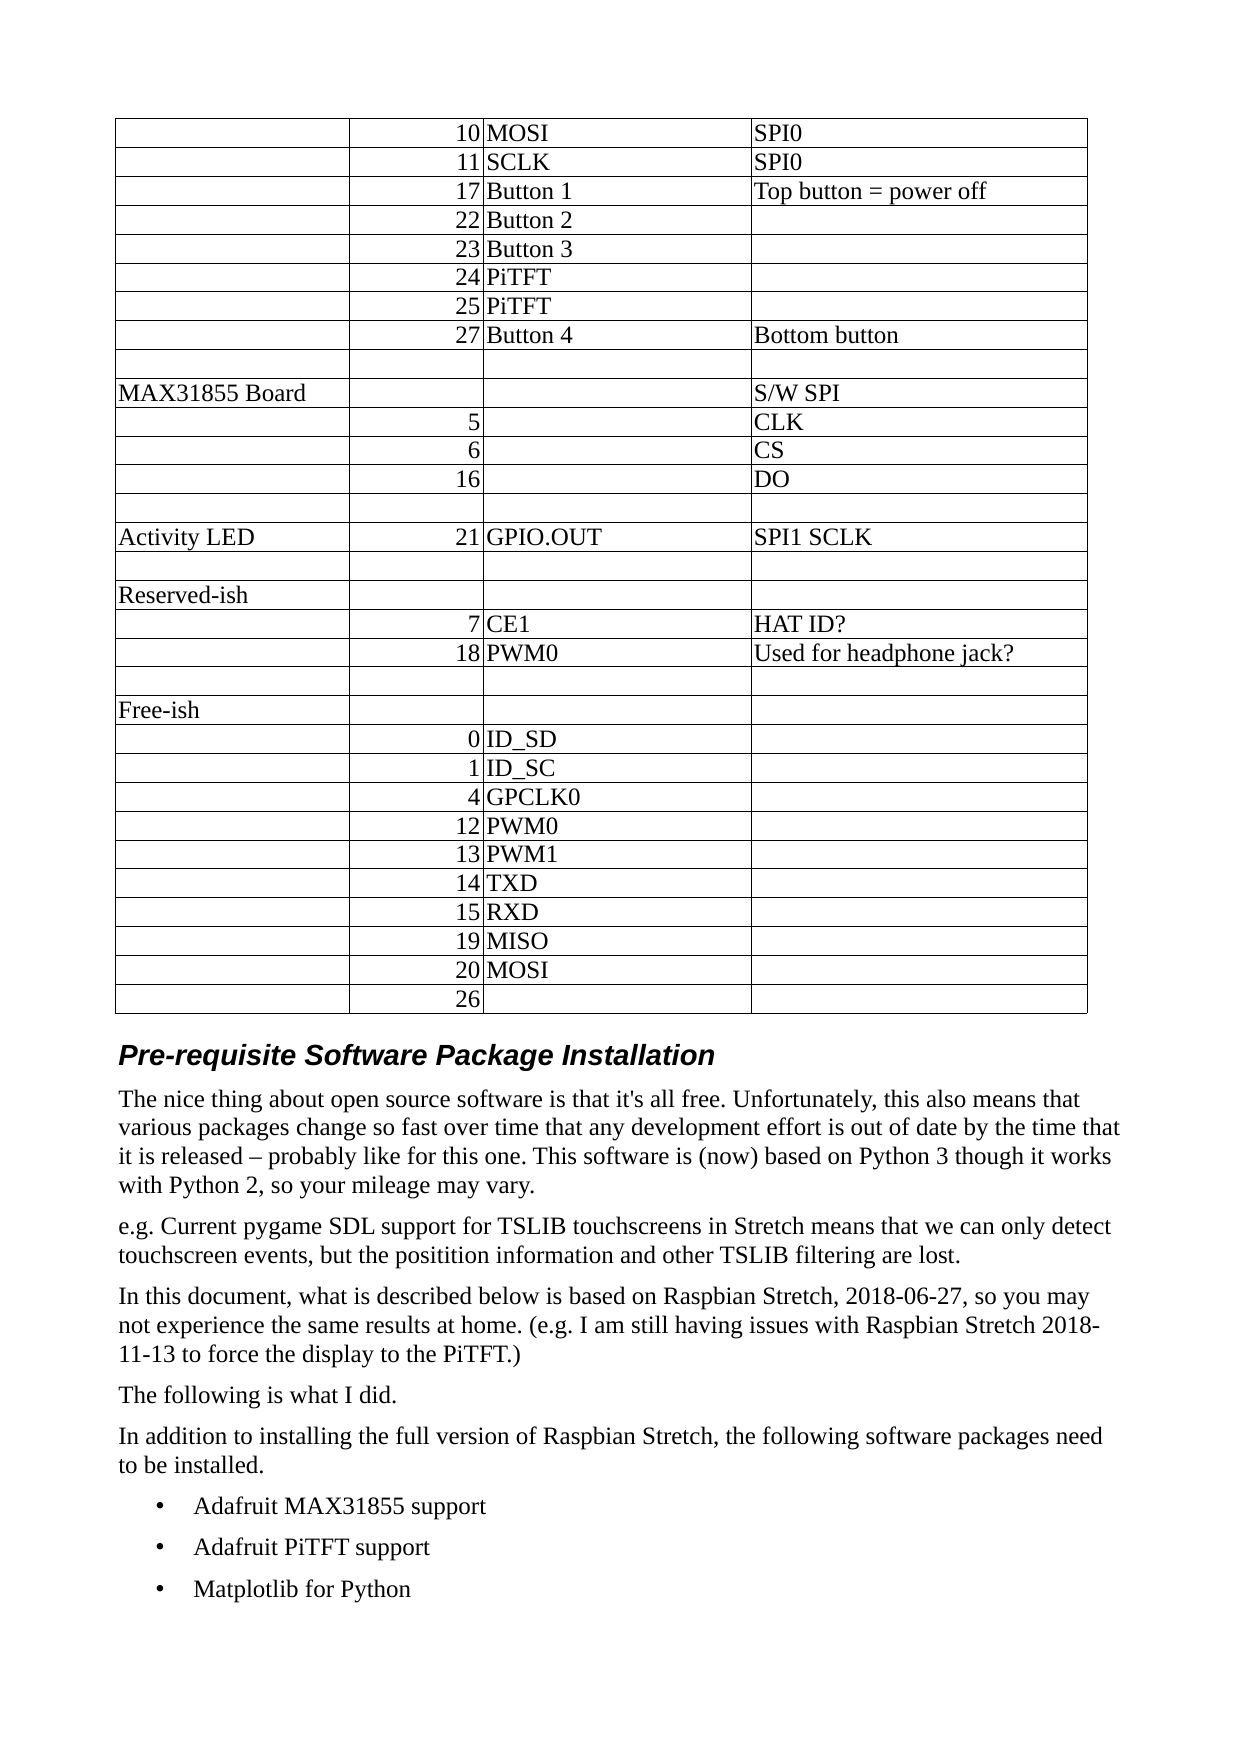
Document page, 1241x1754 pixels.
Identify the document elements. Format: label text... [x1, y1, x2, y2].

table_cell [116, 119, 349, 147]
table_cell 24 [350, 264, 483, 291]
table_cell Button 3 [484, 235, 751, 262]
table_cell 27 [350, 321, 483, 349]
table_cell HAT ID? [752, 610, 1087, 637]
table_cell Activity LED [116, 523, 349, 551]
table_cell [116, 898, 349, 926]
table_cell 15 [350, 898, 483, 926]
table_cell [116, 177, 349, 205]
table_cell 19 [350, 927, 483, 955]
table_cell 10 [350, 119, 483, 147]
table_cell Free-ish [116, 696, 349, 724]
text In this document, what is described below is based on Raspbian Stretch, 2018-06-27, so you may not experience the same results at home. (e.g. I am still having issues with Raspbian Stretch 2018-11-13 to force the display to the PiTFT.) [118, 1281, 1122, 1367]
table_cell [484, 696, 751, 724]
table_cell DO [752, 465, 1087, 493]
subtitle Pre-requisite Software Package Installation [118, 1038, 1122, 1071]
table_cell [116, 350, 349, 378]
table_cell [484, 350, 751, 378]
table_cell [752, 985, 1087, 1013]
table_cell [484, 437, 751, 464]
table_cell [752, 235, 1087, 262]
table_cell [484, 494, 751, 522]
table_cell [116, 437, 349, 464]
table_cell 5 [350, 408, 483, 436]
table_cell [752, 667, 1087, 695]
table_cell Bottom button [752, 321, 1087, 349]
table_cell [350, 494, 483, 522]
table_cell 7 [350, 610, 483, 637]
table_cell [116, 264, 349, 291]
table_cell [752, 350, 1087, 378]
table_cell [752, 812, 1087, 839]
table_cell [752, 898, 1087, 926]
table_cell Button 2 [484, 206, 751, 233]
table_cell 4 [350, 783, 483, 811]
table_cell [116, 956, 349, 984]
table_cell ID_SC [484, 754, 751, 782]
table_cell [116, 667, 349, 695]
table_cell 16 [350, 465, 483, 493]
table_cell SCLK [484, 148, 751, 176]
table_cell [116, 552, 349, 580]
table_cell 21 [350, 523, 483, 551]
table_cell 0 [350, 725, 483, 753]
table_cell [116, 206, 349, 233]
text The nice thing about open source software is that it's all free. Unfortunately, this also means that various packages change so fast over time that any development effort is out of date by the time that it is released – probably like for this one. This software is (now) based on Python 3 though it works with Python 2, so your mileage may vary. [118, 1084, 1122, 1199]
table_cell [484, 379, 751, 407]
table_cell [116, 783, 349, 811]
text The following is what I did. [118, 1380, 1122, 1409]
table_cell [116, 985, 349, 1013]
table_cell [116, 610, 349, 637]
table_cell 23 [350, 235, 483, 262]
table_cell PWM0 [484, 812, 751, 839]
table_cell Reserved-ish [116, 581, 349, 609]
table_cell PWM1 [484, 841, 751, 868]
table_cell [752, 494, 1087, 522]
table_cell RXD [484, 898, 751, 926]
table_cell [484, 552, 751, 580]
table_cell [752, 725, 1087, 753]
table_cell 13 [350, 841, 483, 868]
table_cell [350, 379, 483, 407]
table_cell CE1 [484, 610, 751, 637]
table_cell [752, 292, 1087, 320]
table_cell SPI0 [752, 148, 1087, 176]
table_cell 25 [350, 292, 483, 320]
table_cell [116, 465, 349, 493]
table_cell [350, 696, 483, 724]
table_cell S/W SPI [752, 379, 1087, 407]
table_cell [752, 841, 1087, 868]
table_cell CLK [752, 408, 1087, 436]
table_cell GPCLK0 [484, 783, 751, 811]
table_cell SPI0 [752, 119, 1087, 147]
table_cell [752, 783, 1087, 811]
table_cell [116, 869, 349, 897]
table_cell [116, 494, 349, 522]
table_cell MOSI [484, 956, 751, 984]
table_cell PiTFT [484, 264, 751, 291]
table_cell TXD [484, 869, 751, 897]
table_cell [116, 841, 349, 868]
table_cell PWM0 [484, 639, 751, 666]
table_cell 22 [350, 206, 483, 233]
table_cell [116, 408, 349, 436]
table_cell [752, 581, 1087, 609]
table_cell [752, 956, 1087, 984]
table_cell Top button = power off [752, 177, 1087, 205]
table_cell CS [752, 437, 1087, 464]
text In addition to installing the full version of Raspbian Stretch, the following software packages need to be installed. [118, 1421, 1122, 1479]
table_cell [116, 927, 349, 955]
table_cell 20 [350, 956, 483, 984]
table_cell [484, 465, 751, 493]
table_cell MOSI [484, 119, 751, 147]
table_cell 17 [350, 177, 483, 205]
table_cell [116, 321, 349, 349]
list Matplotlib for Python [156, 1574, 1122, 1602]
table_cell [752, 754, 1087, 782]
table_cell [116, 812, 349, 839]
table_cell [116, 754, 349, 782]
table_cell [484, 667, 751, 695]
table_cell 12 [350, 812, 483, 839]
table_cell MAX31855 Board [116, 379, 349, 407]
text e.g. Current pygame SDL support for TSLIB touchscreens in Stretch means that we can only detect touchscreen events, but the positition information and other TSLIB filtering are lost. [118, 1211, 1122, 1269]
table_cell SPI1 SCLK [752, 523, 1087, 551]
table_cell 11 [350, 148, 483, 176]
table_cell [116, 148, 349, 176]
table_cell [752, 206, 1087, 233]
table_cell [350, 552, 483, 580]
table_cell [350, 667, 483, 695]
table_cell 1 [350, 754, 483, 782]
table_cell [752, 927, 1087, 955]
table_cell [752, 552, 1087, 580]
table_cell GPIO.OUT [484, 523, 751, 551]
table_cell 18 [350, 639, 483, 666]
list Adafruit PiTFT support [156, 1532, 1122, 1561]
table_cell PiTFT [484, 292, 751, 320]
table_cell ID_SD [484, 725, 751, 753]
list Adafruit MAX31855 support [156, 1491, 1122, 1520]
table_cell Button 4 [484, 321, 751, 349]
table_cell 14 [350, 869, 483, 897]
table_cell [116, 639, 349, 666]
table_cell [116, 235, 349, 262]
table_cell MISO [484, 927, 751, 955]
table_cell [350, 581, 483, 609]
table_cell Button 1 [484, 177, 751, 205]
table_cell [752, 264, 1087, 291]
table_cell [484, 581, 751, 609]
table_cell [116, 725, 349, 753]
table_cell [350, 350, 483, 378]
table_cell [484, 985, 751, 1013]
table_cell Used for headphone jack? [752, 639, 1087, 666]
table_cell [752, 869, 1087, 897]
table_cell [484, 408, 751, 436]
table_cell [116, 292, 349, 320]
table_cell 26 [350, 985, 483, 1013]
table_cell 6 [350, 437, 483, 464]
table_cell [752, 696, 1087, 724]
